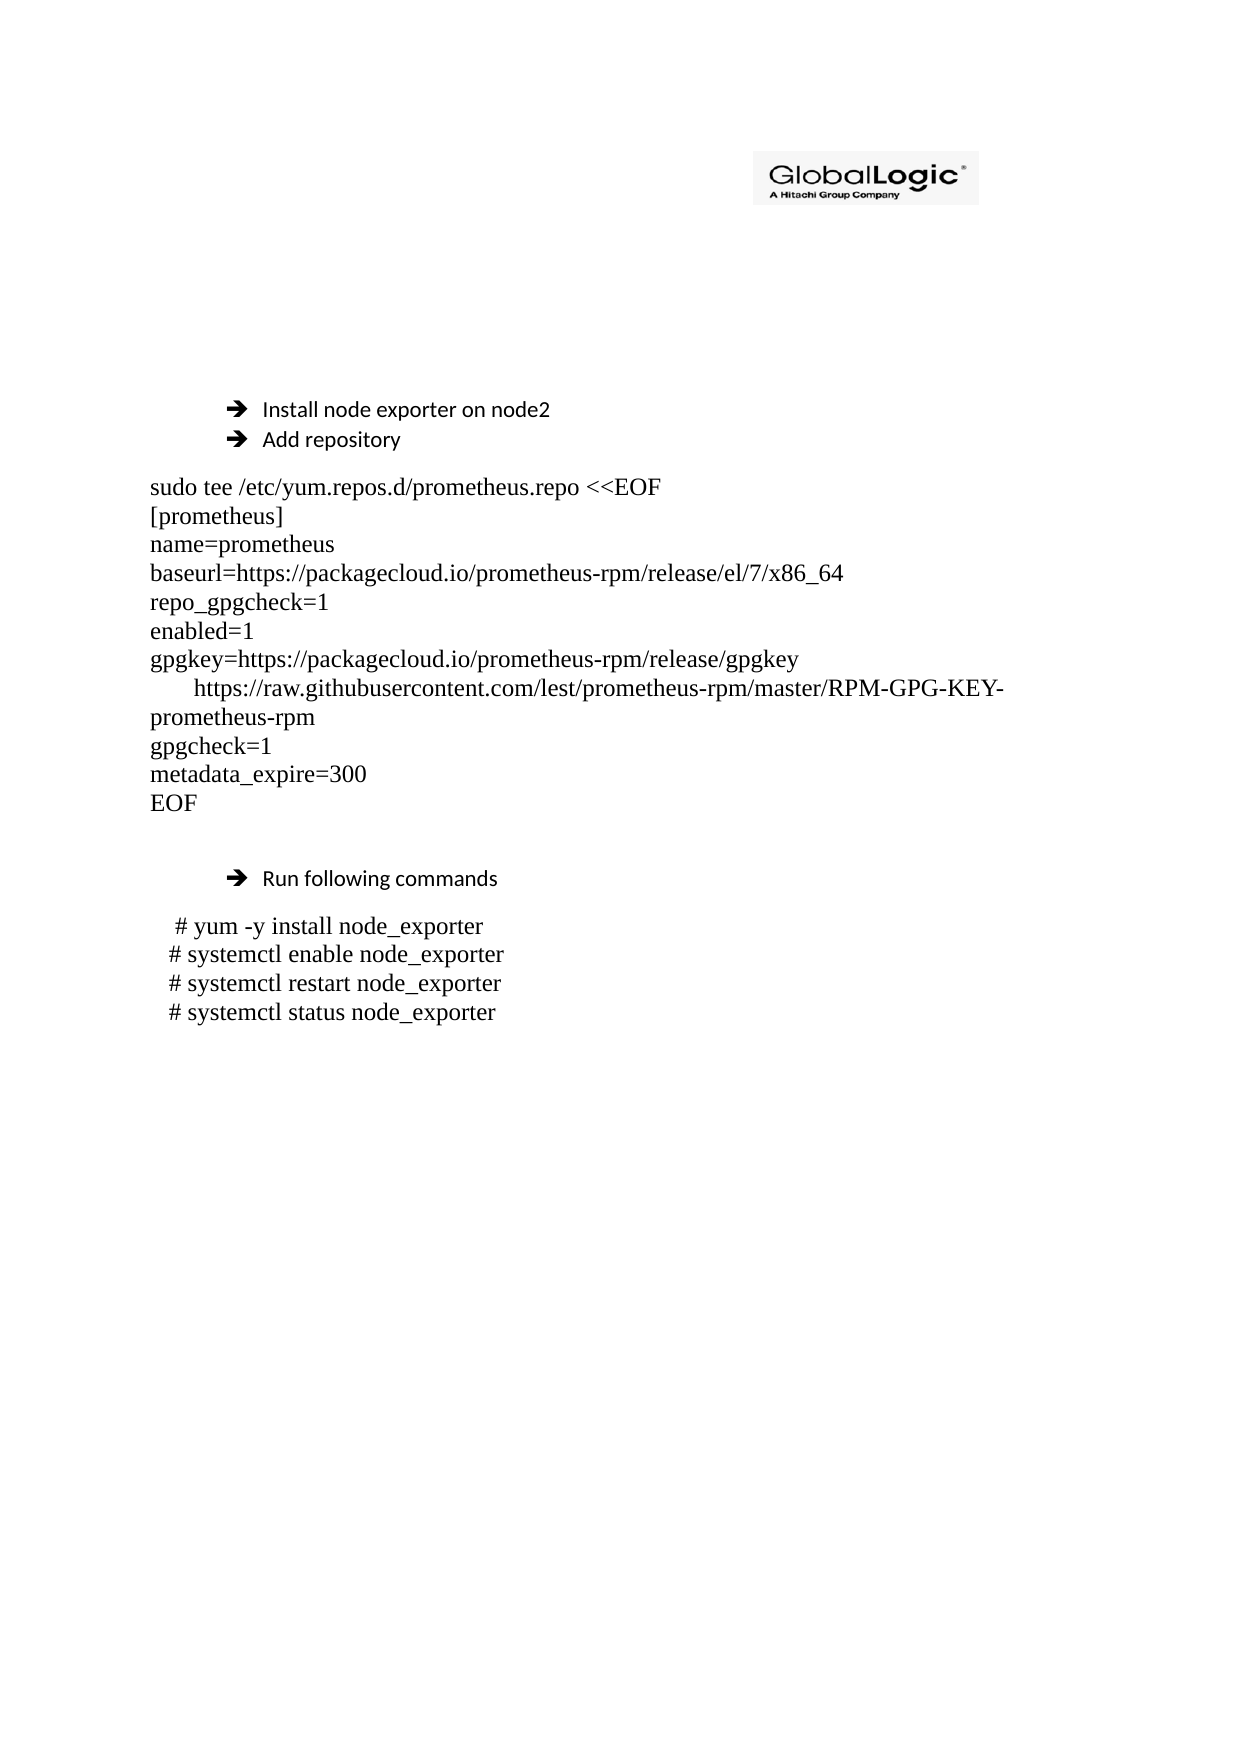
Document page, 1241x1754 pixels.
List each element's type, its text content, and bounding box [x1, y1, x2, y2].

text # systemctl restart node_exporter [150, 968, 1090, 997]
list Add repository [225, 425, 1090, 453]
text repo_gpgcheck=1 [150, 587, 1090, 616]
text # yum -y install node_exporter [150, 911, 1090, 939]
text metadata_expire=300 [150, 759, 1090, 788]
text name=prometheus [150, 529, 1090, 558]
text # systemctl status node_exporter [150, 997, 1090, 1026]
text sudo tee /etc/yum.repos.d/prometheus.repo <<EOF [150, 472, 1090, 501]
text gpgcheck=1 [150, 731, 1090, 759]
text # systemctl enable node_exporter [150, 939, 1090, 968]
text https://raw.githubusercontent.com/lest/prometheus-rpm/master/RPM-GPG-KEY-prometheus-rpm [150, 673, 1090, 731]
text gpgkey=https://packagecloud.io/prometheus-rpm/release/gpgkey [150, 644, 1090, 673]
picture [751, 150, 980, 206]
list Run following commands [225, 864, 1090, 892]
text baseurl=https://packagecloud.io/prometheus-rpm/release/el/7/x86_64 [150, 558, 1090, 587]
text [prometheus] [150, 501, 1090, 529]
text enabled=1 [150, 616, 1090, 644]
text EOF [150, 788, 1090, 817]
list Install node exporter on node2 [225, 395, 1090, 423]
